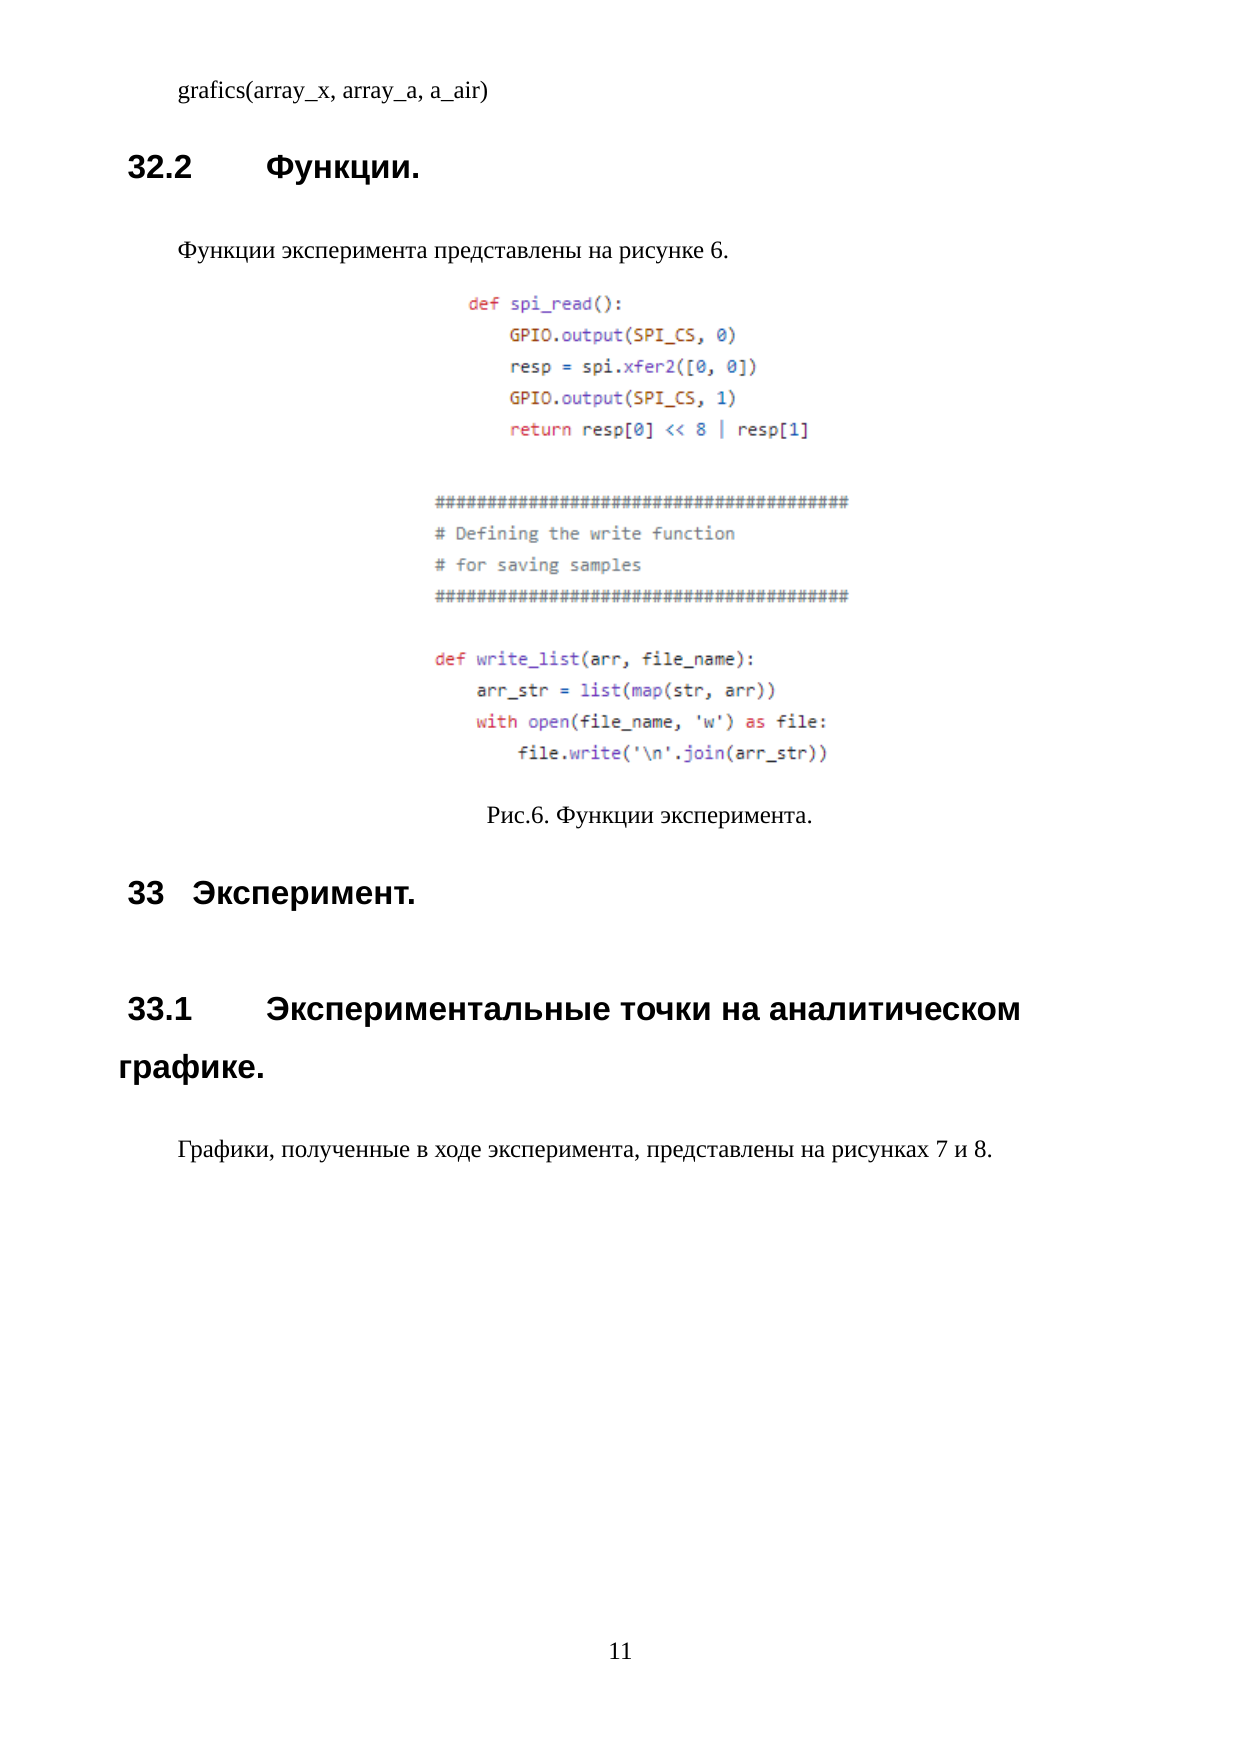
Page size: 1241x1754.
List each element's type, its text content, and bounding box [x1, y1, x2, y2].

table_cell [118, 486, 1122, 800]
text Графики, полученные в ходе эксперимента, представлены на рисунках 7 и 8. [118, 1134, 1122, 1163]
text Рис.6. Функции эксперимента. [118, 800, 1122, 829]
table_header [118, 278, 1122, 486]
text Функции эксперимента представлены на рисунке 6. [118, 235, 1122, 263]
subtitle Экспериментальные точки на аналитическом графике. [118, 989, 1122, 1085]
subtitle Эксперимент. [118, 873, 1122, 911]
text grafics(array_x, array_a, a_air) [118, 75, 1122, 104]
subtitle Функции. [118, 148, 1122, 186]
